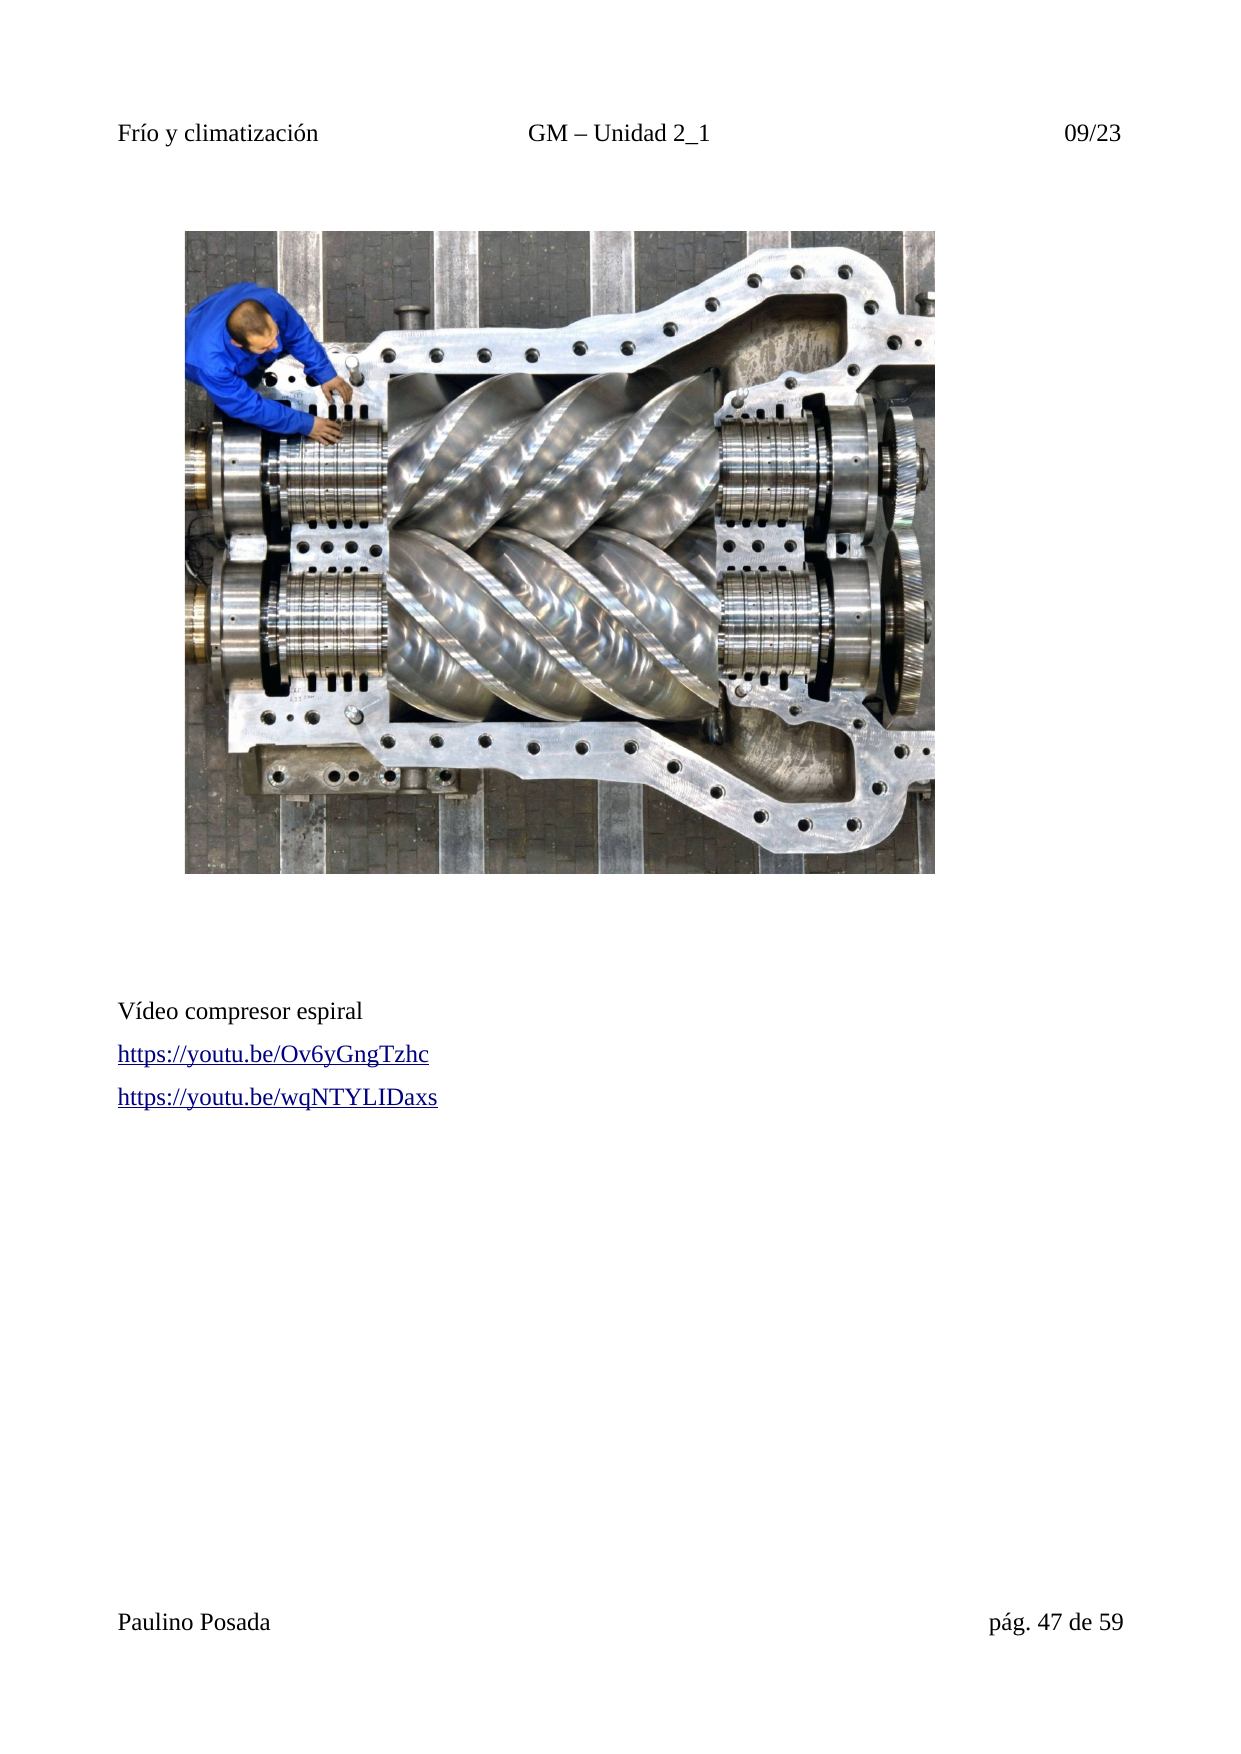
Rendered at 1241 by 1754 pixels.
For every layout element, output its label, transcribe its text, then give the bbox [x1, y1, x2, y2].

text https://youtu.be/Ov6yGngTzhc [117, 1039, 1123, 1068]
text Vídeo compresor espiral [117, 996, 1123, 1024]
picture [184, 231, 935, 874]
text https://youtu.be/wqNTYLIDaxs [117, 1082, 1123, 1111]
